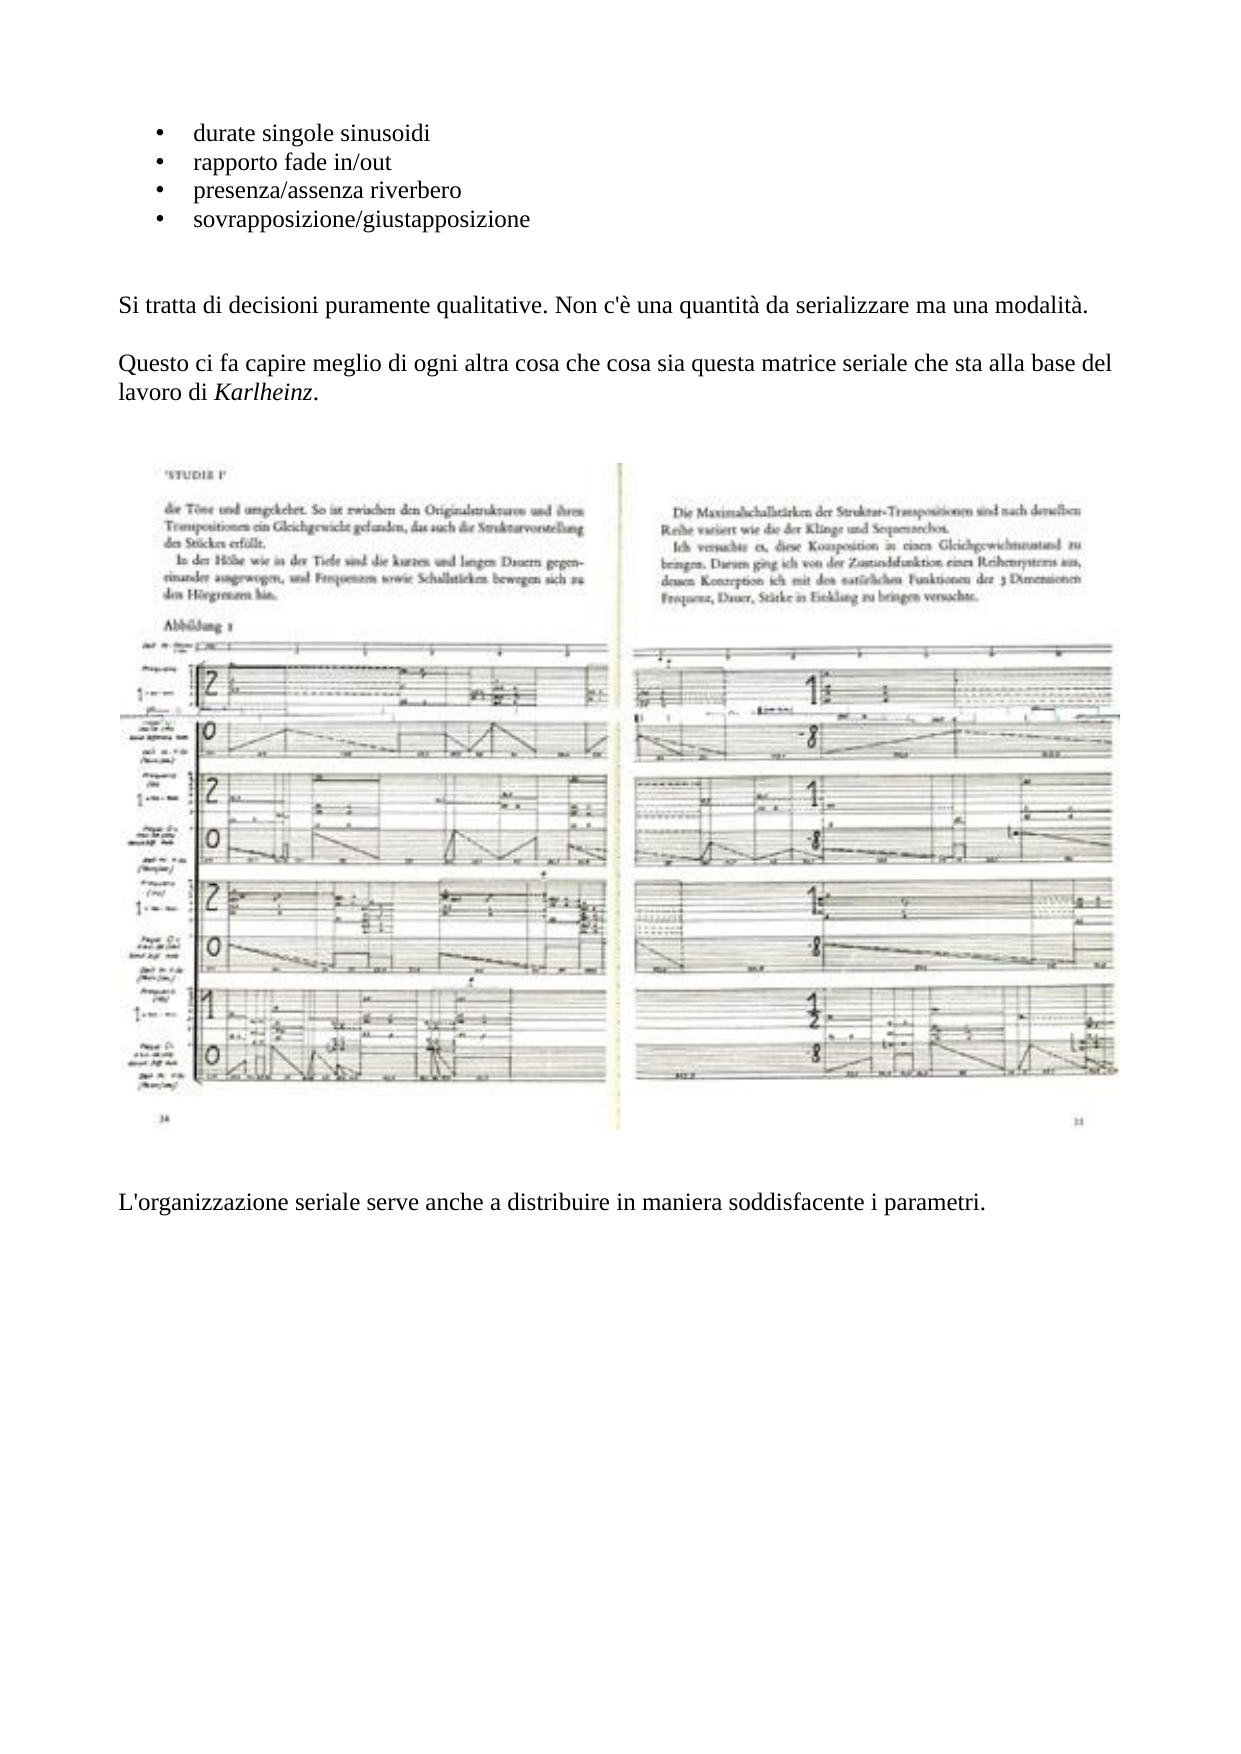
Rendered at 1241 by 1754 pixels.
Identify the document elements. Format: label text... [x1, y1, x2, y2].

list durate singole sinusoidi [156, 118, 1122, 147]
list rapporto fade in/out [156, 147, 1122, 176]
text Si tratta di decisioni puramente qualitative. Non c'è una quantità da serializzare ma una modalità. Questo ci fa capire meglio di ogni altra cosa che cosa sia questa matrice seriale che sta alla base del lavoro di Karlheinz. [118, 262, 1122, 406]
text L'organizzazione seriale serve anche a distribuire in maniera soddisfacente i parametri. [118, 1187, 1122, 1216]
picture [120, 463, 1121, 1130]
list sovrapposizione/giustapposizione [156, 204, 1122, 233]
list presenza/assenza riverbero [156, 176, 1122, 204]
